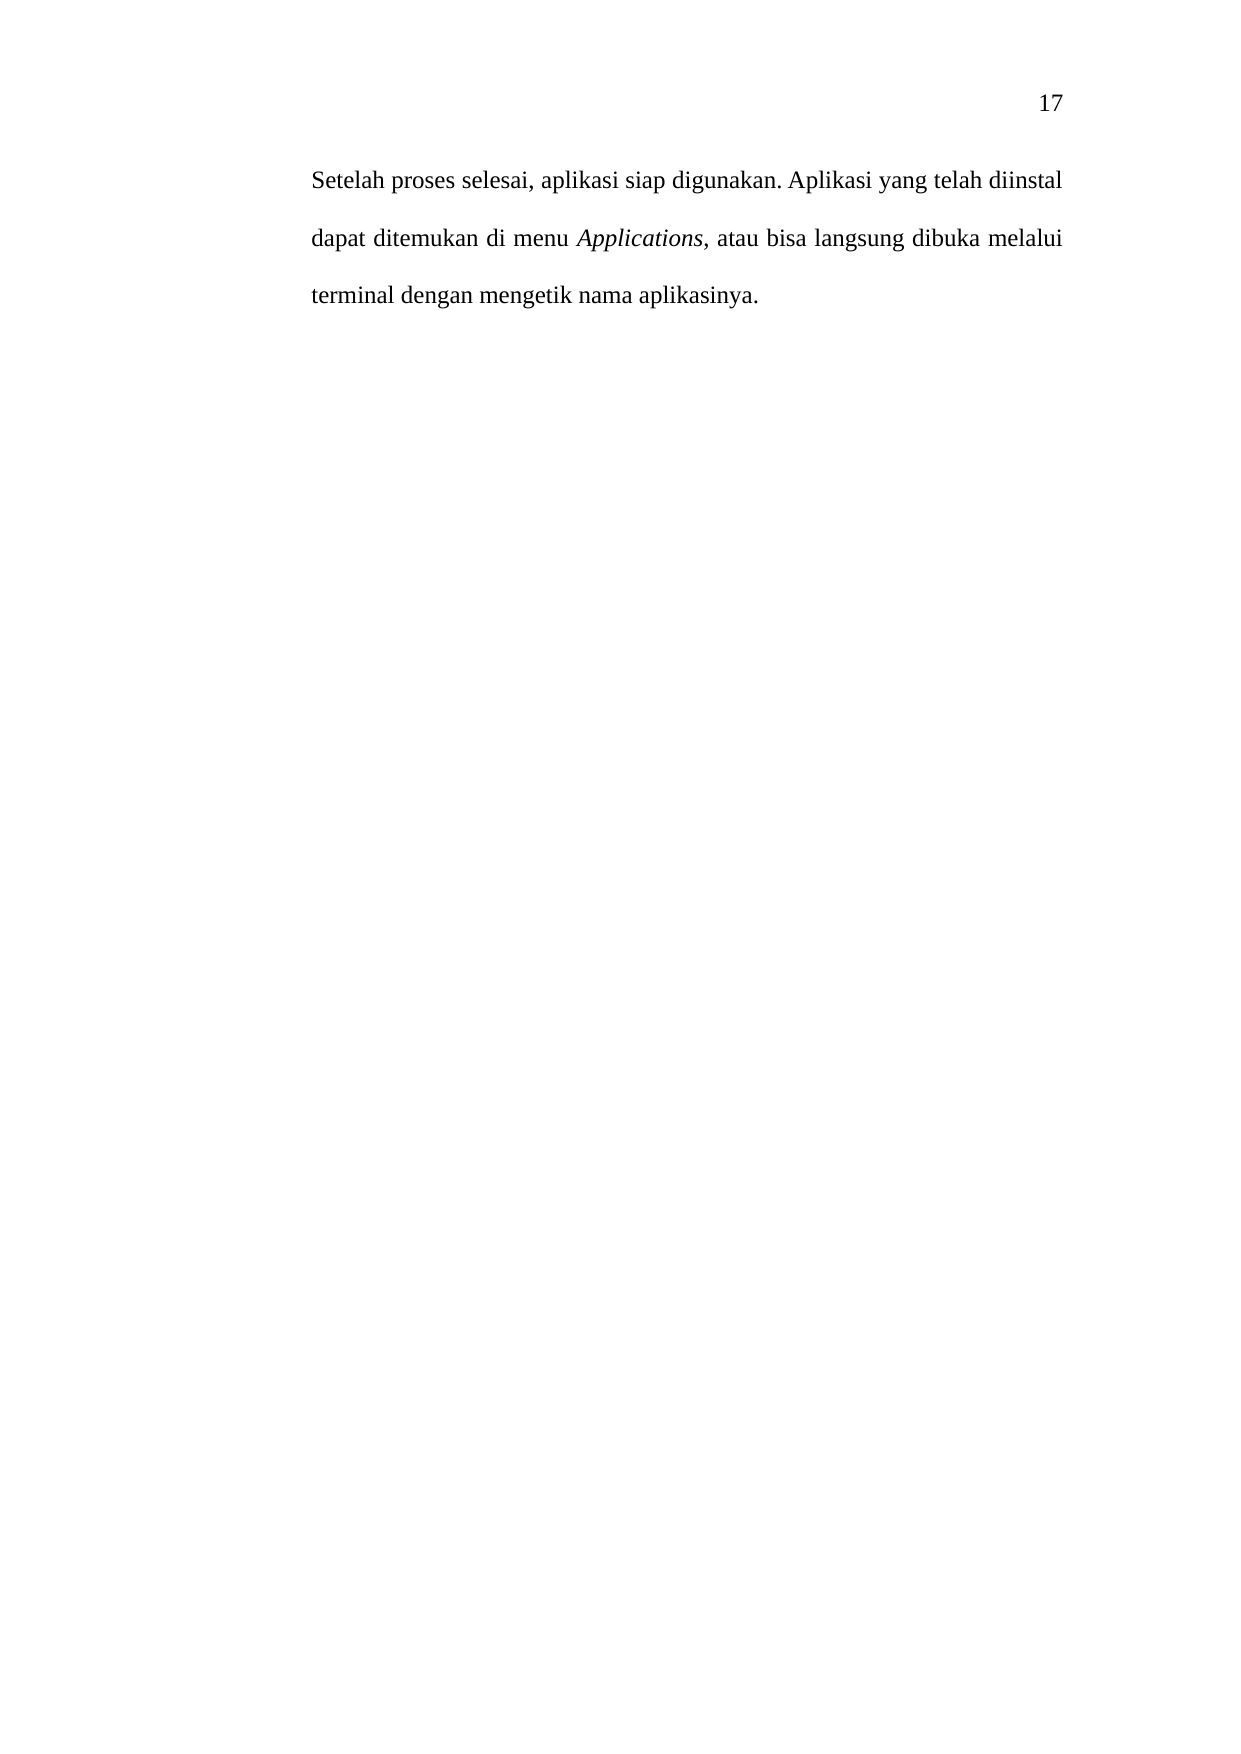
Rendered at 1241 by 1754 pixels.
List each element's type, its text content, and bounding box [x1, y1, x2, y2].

list Setelah proses selesai, aplikasi siap digunakan. Aplikasi yang telah diinstal dapat ditemukan di menu Applications, atau bisa langsung dibuka melalui terminal dengan mengetik nama aplikasinya. [274, 165, 1063, 309]
